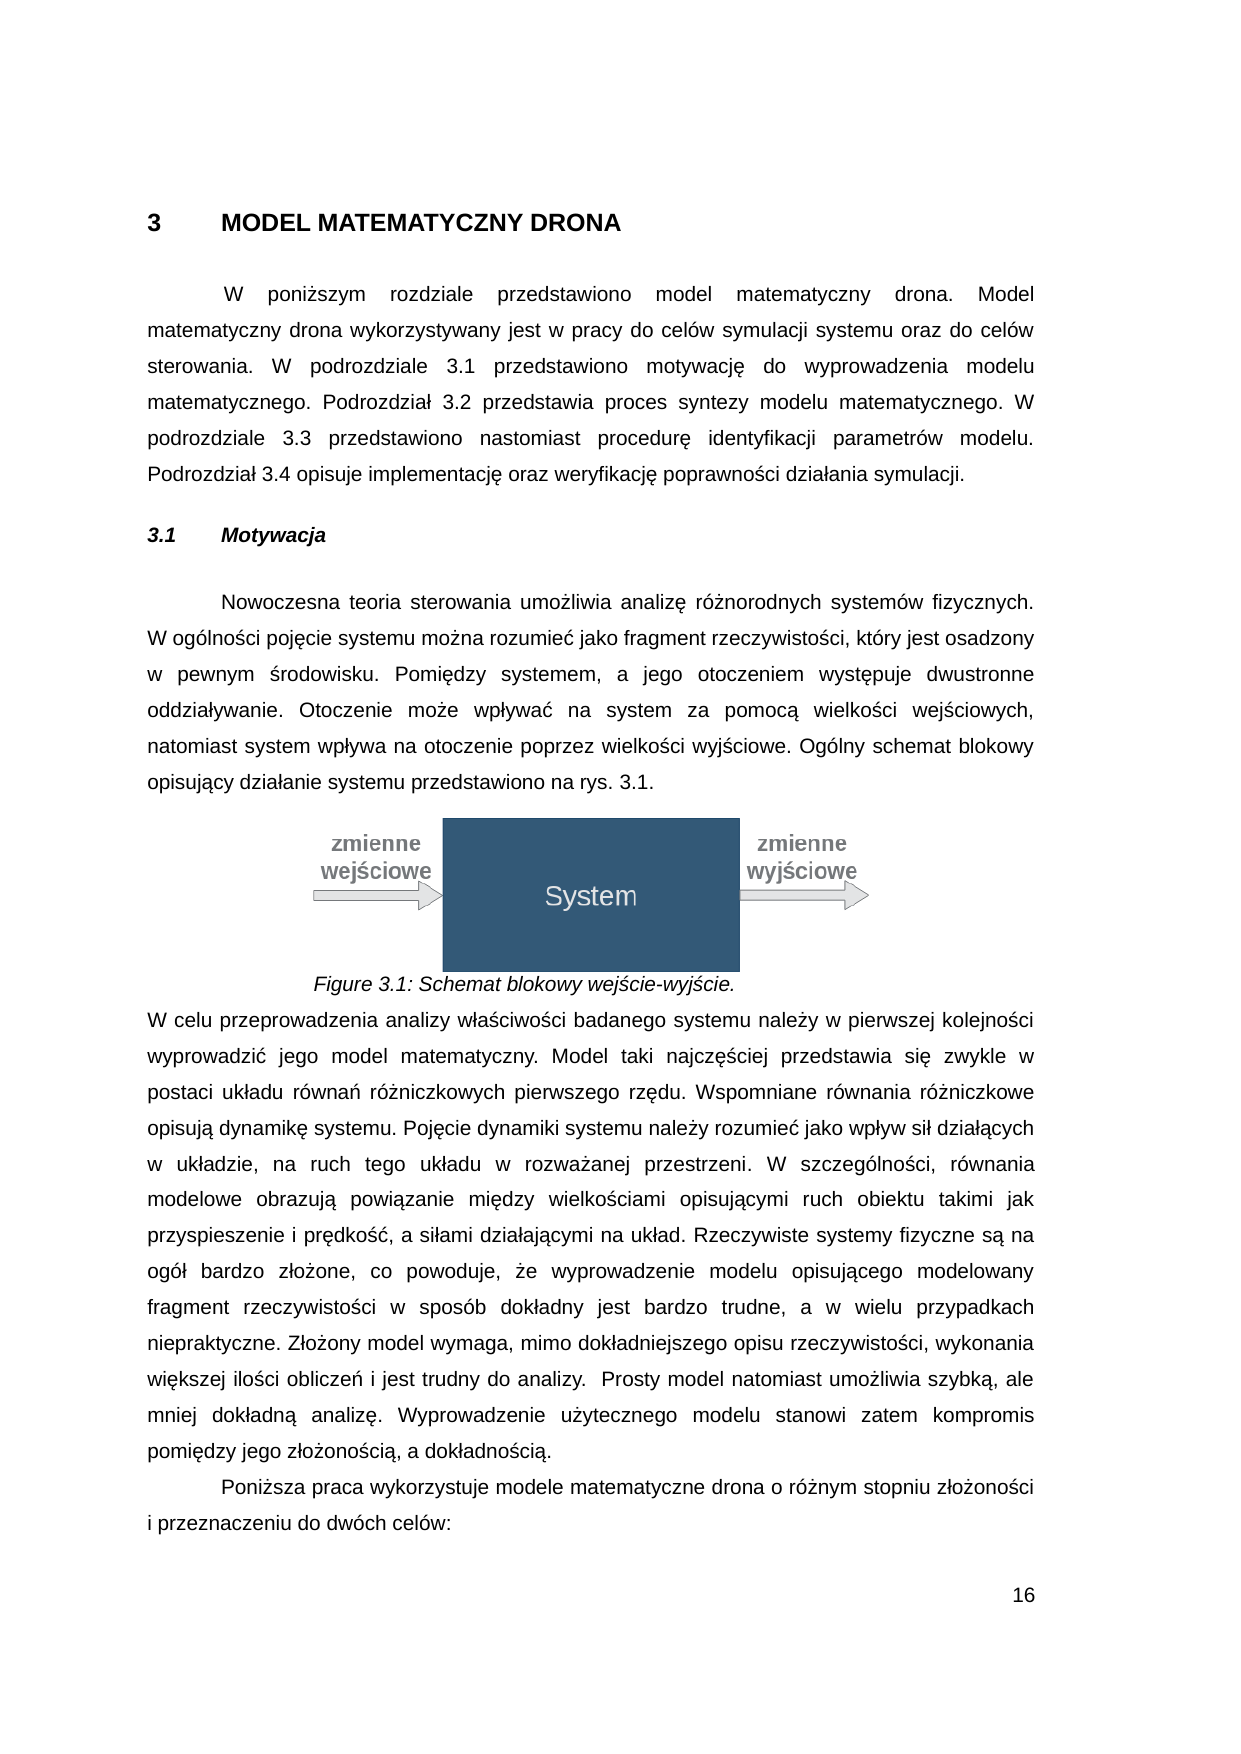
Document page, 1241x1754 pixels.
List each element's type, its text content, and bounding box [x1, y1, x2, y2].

text W poniższym rozdziale przedstawiono model matematyczny drona. Model matematyczny drona wykorzystywany jest w pracy do celów symulacji systemu oraz do celów sterowania. W podrozdziale 3.1 przedstawiono motywację do wyprowadzenia modelu matematycznego. Podrozdział 3.2 przedstawia proces syntezy modelu matematycznego. W podrozdziale 3.3 przedstawiono nastomiast procedurę identyfikacji parametrów modelu. Podrozdział 3.4 opisuje implementację oraz weryfikację poprawności działania symulacji. [147, 282, 1035, 486]
text Nowoczesna teoria sterowania umożliwia analizę różnorodnych systemów fizycznych. W ogólności pojęcie systemu można rozumieć jako fragment rzeczywistości, który jest osadzony w pewnym środowisku. Pomiędzy systemem, a jego otoczeniem występuje dwustronne oddziaływanie. Otoczenie może wpływać na system za pomocą wielkości wejściowych, natomiast system wpływa na otoczenie poprzez wielkości wyjściowe. Ogólny schemat blokowy opisujący działanie systemu przedstawiono na rys. 3.1. [147, 590, 1035, 794]
picture [313, 818, 869, 972]
text Poniższa praca wykorzystuje modele matematyczne drona o różnym stopniu złożoności i przeznaczeniu do dwóch celów: [147, 1475, 1035, 1535]
text Figure 3.1: Schemat blokowy wejście-wyjście. [313, 972, 869, 996]
subtitle Motywacja [147, 523, 1035, 547]
subtitle MODEL MATEMATYCZNY DRONA [147, 208, 1035, 237]
text W celu przeprowadzenia analizy właściwości badanego systemu należy w pierwszej kolejności wyprowadzić jego model matematyczny. Model taki najczęściej przedstawia się zwykle w postaci układu równań różniczkowych pierwszego rzędu. Wspomniane równania różniczkowe opisują dynamikę systemu. Pojęcie dynamiki systemu należy rozumieć jako wpływ sił działących w układzie, na ruch tego układu w rozważanej przestrzeni. W szczególności, równania modelowe obrazują powiązanie między wielkościami opisującymi ruch obiektu takimi jak przyspieszenie i prędkość, a siłami działającymi na układ. Rzeczywiste systemy fizyczne są na ogół bardzo złożone, co powoduje, że wyprowadzenie modelu opisującego modelowany fragment rzeczywistości w sposób dokładny jest bardzo trudne, a w wielu przypadkach niepraktyczne. Złożony model wymaga, mimo dokładniejszego opisu rzeczywistości, wykonania większej ilości obliczeń i jest trudny do analizy. Prosty model natomiast umożliwia szybką, ale mniej dokładną analizę. Wyprowadzenie użytecznego modelu stanowi zatem kompromis pomiędzy jego złożonością, a dokładnością. [147, 806, 1035, 1463]
